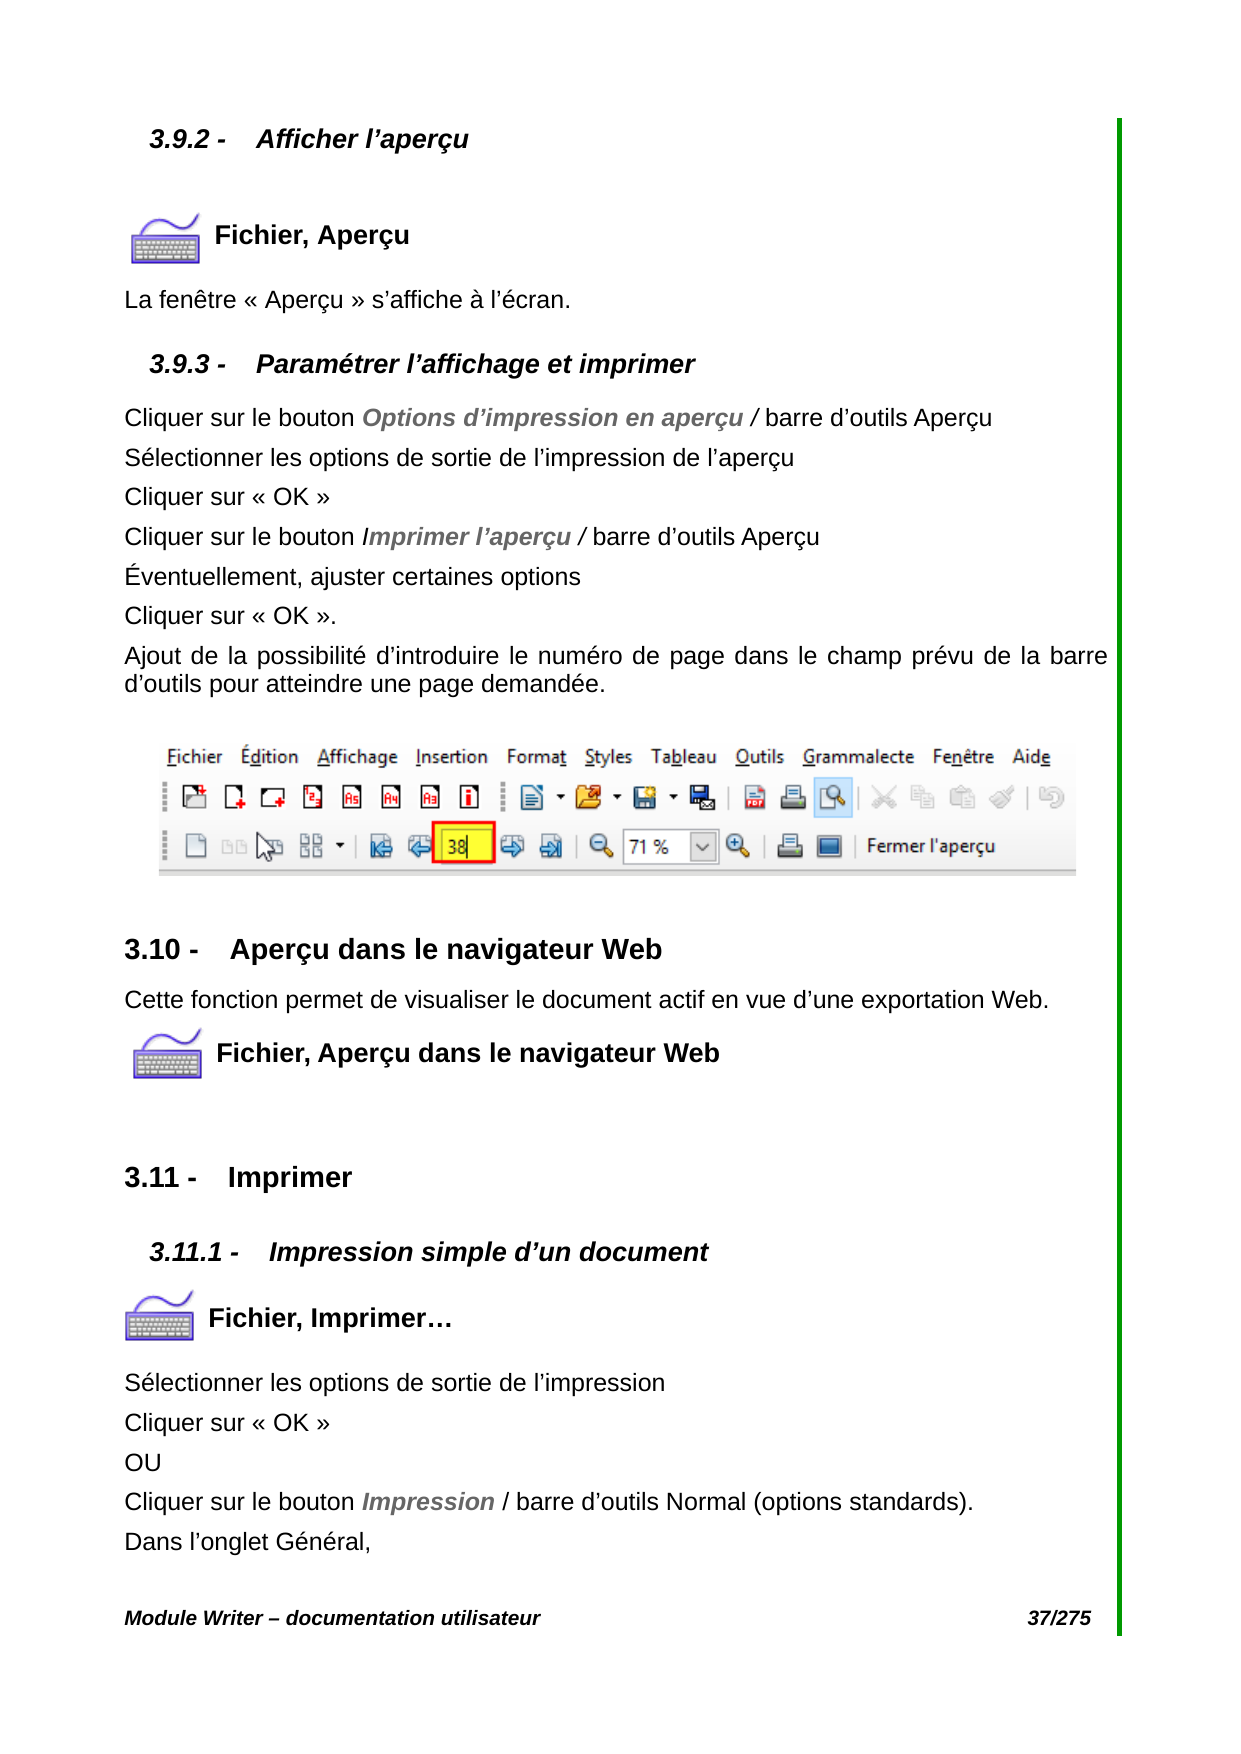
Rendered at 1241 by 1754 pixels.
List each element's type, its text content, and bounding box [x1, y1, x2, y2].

subtitle Paramétrer l’affichage et imprimer [149, 349, 1111, 379]
text Fichier, Aperçu dans le navigateur Web [205, 1037, 1111, 1068]
text Sélectionner les options de sortie de l’impression de l’aperçu [124, 443, 1111, 471]
text La fenêtre « Aperçu » s’affiche à l’écran. [124, 286, 1111, 314]
picture [127, 202, 203, 278]
text Cliquer sur « OK ». [124, 602, 1111, 630]
subtitle Aperçu dans le navigateur Web [124, 933, 1111, 966]
text Cliquer sur « OK » [124, 1409, 1111, 1437]
picture [158, 743, 1077, 876]
text Éventuellement, ajuster certaines options [124, 562, 1111, 590]
text OU [124, 1448, 1111, 1476]
picture [129, 1018, 205, 1093]
text Sélectionner les options de sortie de l’impression [124, 1369, 1111, 1397]
subtitle Imprimer [124, 1161, 1111, 1193]
text Fichier, Aperçu [203, 220, 1111, 250]
text Cette fonction permet de visualiser le document actif en vue d’une exportation Web. [124, 986, 1111, 1014]
subtitle Impression simple d’un document [149, 1237, 1111, 1267]
text Dans l’onglet Général, [124, 1528, 1111, 1556]
text Cliquer sur le bouton Options d’impression en aperçu / barre d’outils Aperçu [124, 404, 1111, 432]
subtitle Afficher l’aperçu [149, 124, 1111, 154]
text Cliquer sur le bouton Impression / barre d’outils Normal (options standards). [124, 1488, 1111, 1516]
text Cliquer sur « OK » [124, 483, 1111, 511]
text Fichier, Imprimer… [197, 1303, 1111, 1333]
text Cliquer sur le bouton Imprimer l’aperçu / barre d’outils Aperçu [124, 523, 1111, 551]
text Ajout de la possibilité d’introduire le numéro de page dans le champ prévu de la barre d’outils pour atteindre une page demandée. [124, 642, 1111, 698]
picture [121, 1279, 197, 1355]
